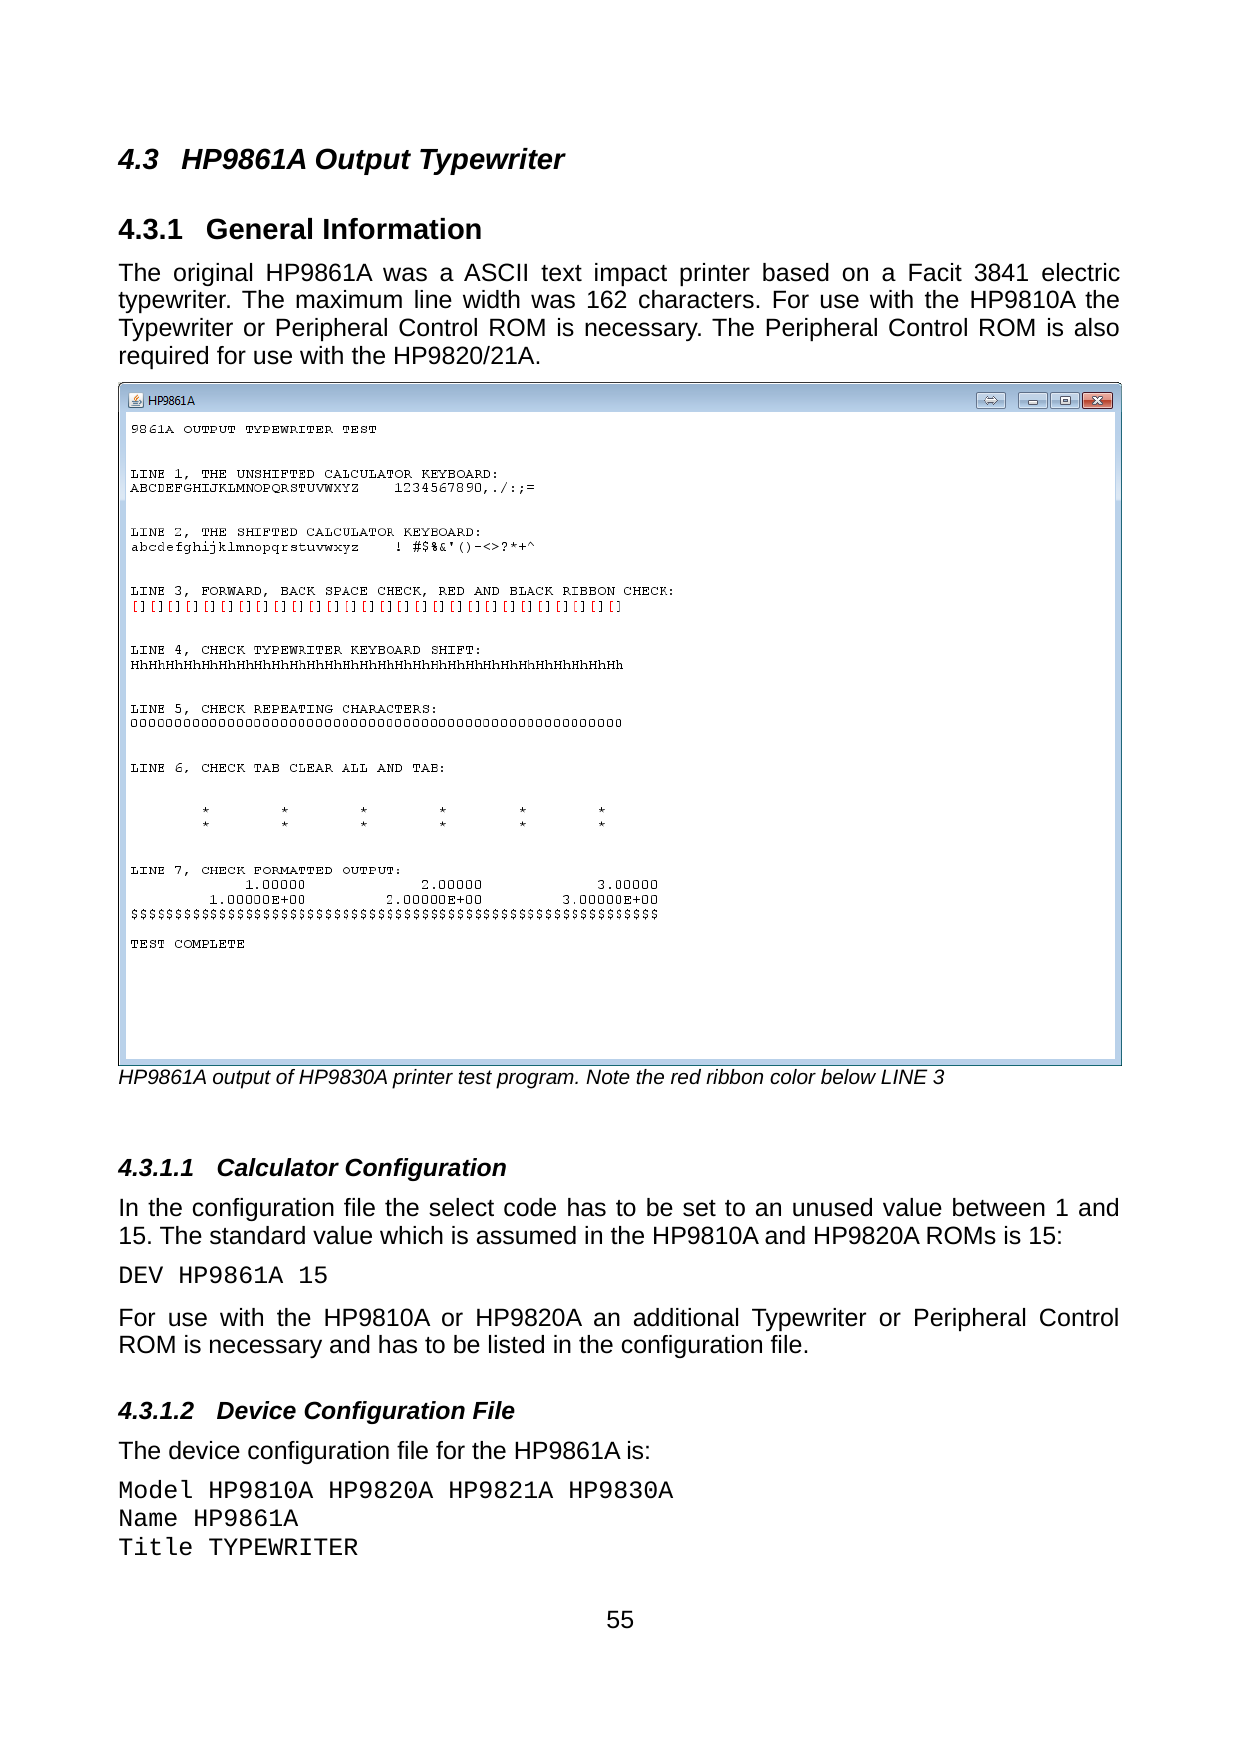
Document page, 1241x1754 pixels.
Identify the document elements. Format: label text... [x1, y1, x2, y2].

subtitle HP9861A Output Typewriter [118, 143, 1122, 176]
text In the configuration file the select code has to be set to an unused value between 1 and 15. The standard value which is assumed in the HP9810A and HP9820A ROMs is 15: [118, 1194, 1122, 1250]
text Name HP9861A [118, 1506, 1122, 1534]
subtitle Calculator Configuration [118, 1154, 1122, 1182]
picture [118, 382, 1122, 1066]
text The device configuration file for the HP9861A is: [118, 1437, 1122, 1465]
text Model HP9810A HP9820A HP9821A HP9830A [118, 1477, 1122, 1506]
text For use with the HP9810A or HP9820A an additional Typewriter or Peripheral Control ROM is necessary and has to be listed in the configuration file. [118, 1303, 1122, 1359]
subtitle General Information [118, 213, 1122, 246]
subtitle Device Configuration File [118, 1397, 1122, 1424]
text DEV HP9861A 15 [118, 1263, 1122, 1291]
text HP9861A output of HP9830A printer test program. Note the red ribbon color below LINE 3 [118, 1066, 1122, 1089]
text Title TYPEWRITER [118, 1534, 1122, 1562]
text The original HP9861A was a ASCII text impact printer based on a Facit 3841 electric typewriter. The maximum line width was 162 characters. For use with the HP9810A the Typewriter or Peripheral Control ROM is necessary. The Peripheral Control ROM is also required for use with the HP9820/21A. [118, 258, 1122, 370]
